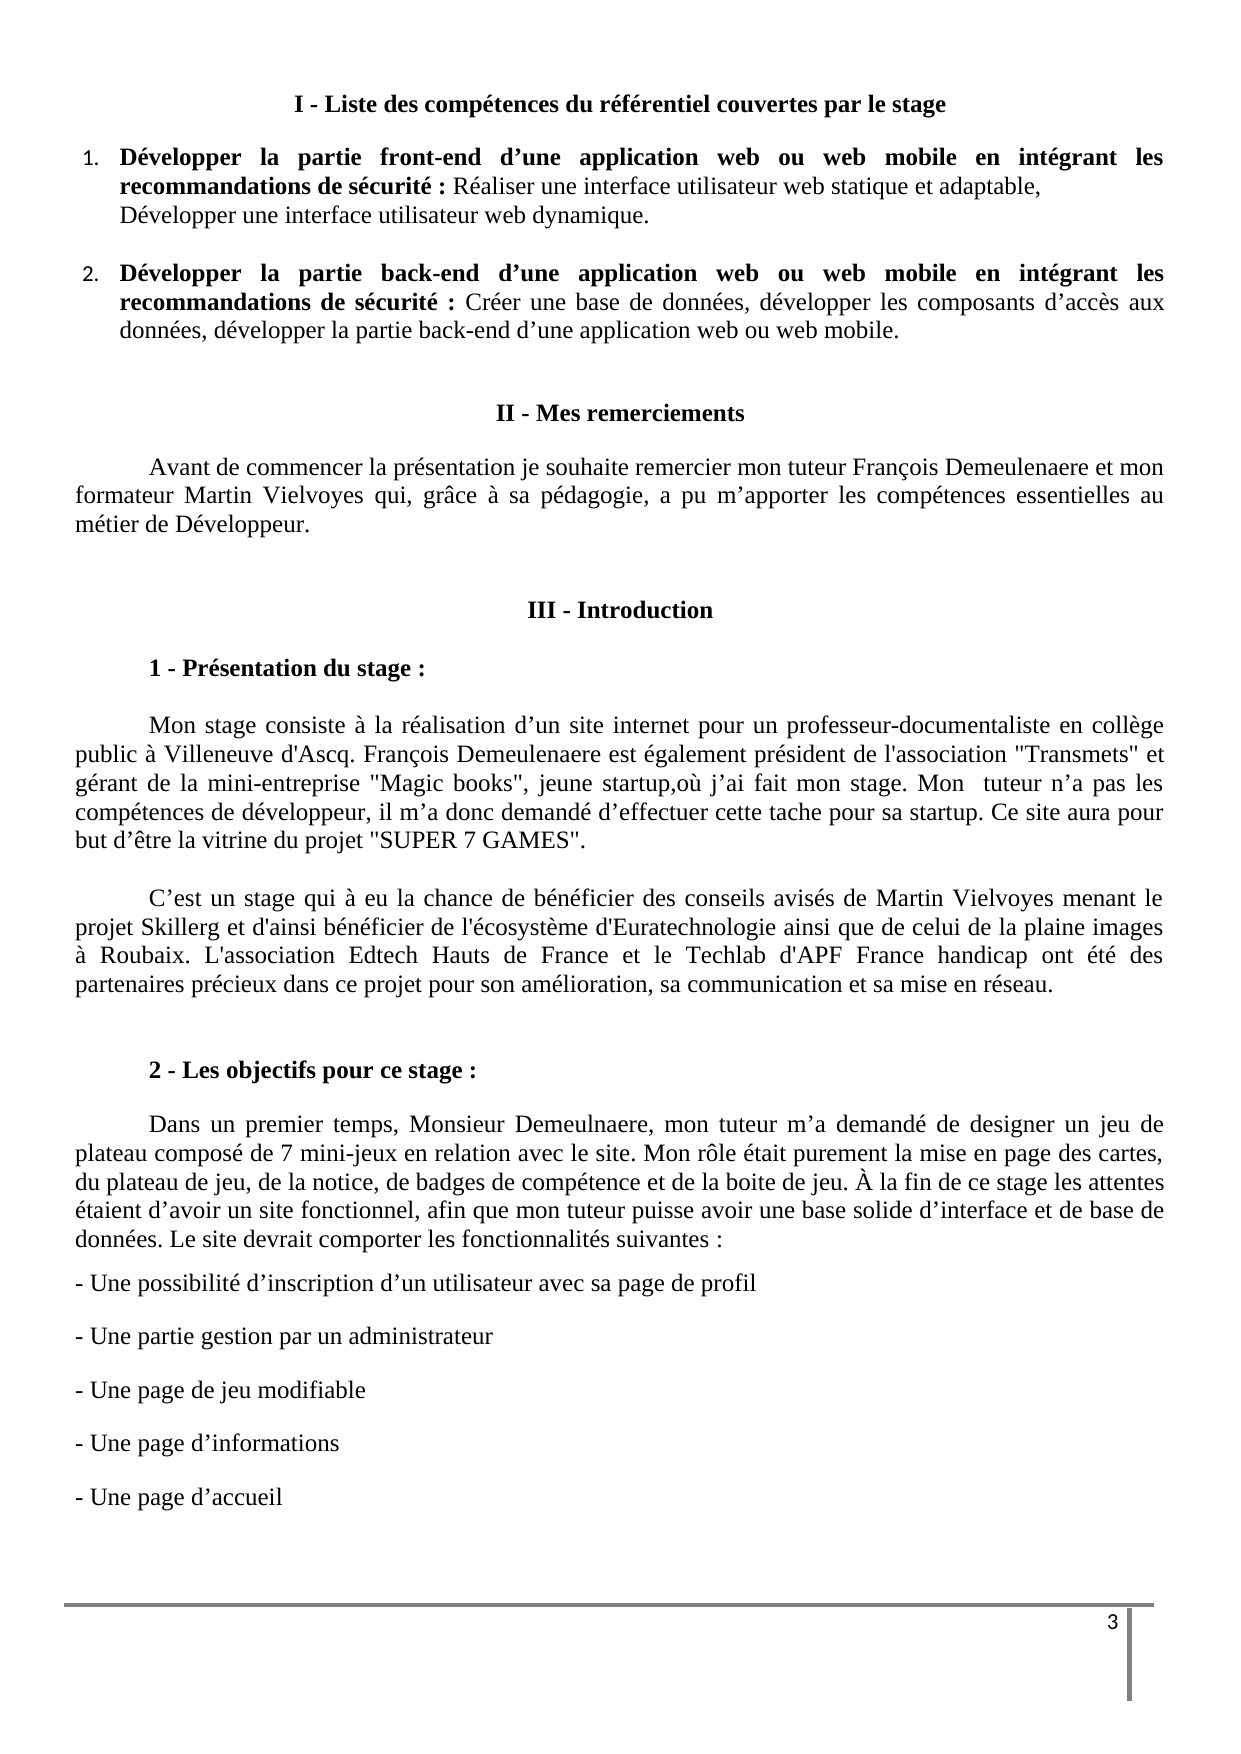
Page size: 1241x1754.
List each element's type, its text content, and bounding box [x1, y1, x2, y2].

text - Une partie gestion par un administrateur [75, 1321, 1165, 1350]
text Mon stage consiste à la réalisation d’un site internet pour un professeur-documentaliste en collège public à Villeneuve d'Ascq. François Demeulenaere est également président de l'association "Transmets" et gérant de la mini-entreprise "Magic books", jeune startup,où j’ai fait mon stage. Mon tuteur n’a pas les compétences de développeur, il m’a donc demandé d’effectuer cette tache pour sa startup. Ce site aura pour but d’être la vitrine du projet "SUPER 7 GAMES". [75, 711, 1165, 854]
text - Une page de jeu modifiable [75, 1375, 1165, 1403]
text Dans un premier temps, Monsieur Demeulnaere, mon tuteur m’a demandé de designer un jeu de plateau composé de 7 mini-jeux en relation avec le site. Mon rôle était purement la mise en page des cartes, du plateau de jeu, de la notice, de badges de compétence et de la boite de jeu. À la fin de ce stage les attentes étaient d’avoir un site fonctionnel, afin que mon tuteur puisse avoir une base solide d’interface et de base de données. Le site devrait comporter les fonctionnalités suivantes : [75, 1109, 1165, 1253]
list Développer la partie back-end d’une application web ou web mobile en intégrant les recommandations de sécurité : Créer une base de données, développer les composants d’accès aux données, développer la partie back-end d’une application web ou web mobile. [82, 258, 1165, 344]
list Développer une interface utilisateur web dynamique. [119, 200, 1165, 229]
list Développer la partie front-end d’une application web ou web mobile en intégrant les recommandations de sécurité : Réaliser une interface utilisateur web statique et adaptable, [82, 142, 1165, 200]
text II - Mes remerciements [75, 398, 1165, 427]
text III - Introduction [75, 596, 1165, 624]
text 2 - Les objectifs pour ce stage : [75, 1056, 1165, 1084]
text Avant de commencer la présentation je souhaite remercier mon tuteur François Demeulenaere et mon formateur Martin Vielvoyes qui, grâce à sa pédagogie, a pu m’apporter les compétences essentielles au métier de Développeur. [75, 452, 1165, 538]
text I - Liste des compétences du référentiel couvertes par le stage [75, 89, 1165, 117]
text - Une page d’informations [75, 1428, 1165, 1457]
text C’est un stage qui à eu la chance de bénéficier des conseils avisés de Martin Vielvoyes menant le projet Skillerg et d'ainsi bénéficier de l'écosystème d'Euratechnologie ainsi que de celui de la plaine images à Roubaix. L'association Edtech Hauts de France et le Techlab d'APF France handicap ont été des partenaires précieux dans ce projet pour son amélioration, sa communication et sa mise en réseau. [75, 883, 1165, 998]
text - Une page d’accueil [75, 1482, 1165, 1511]
text 1 - Présentation du stage : [75, 653, 1165, 682]
text - Une possibilité d’inscription d’un utilisateur avec sa page de profil [75, 1268, 1165, 1296]
